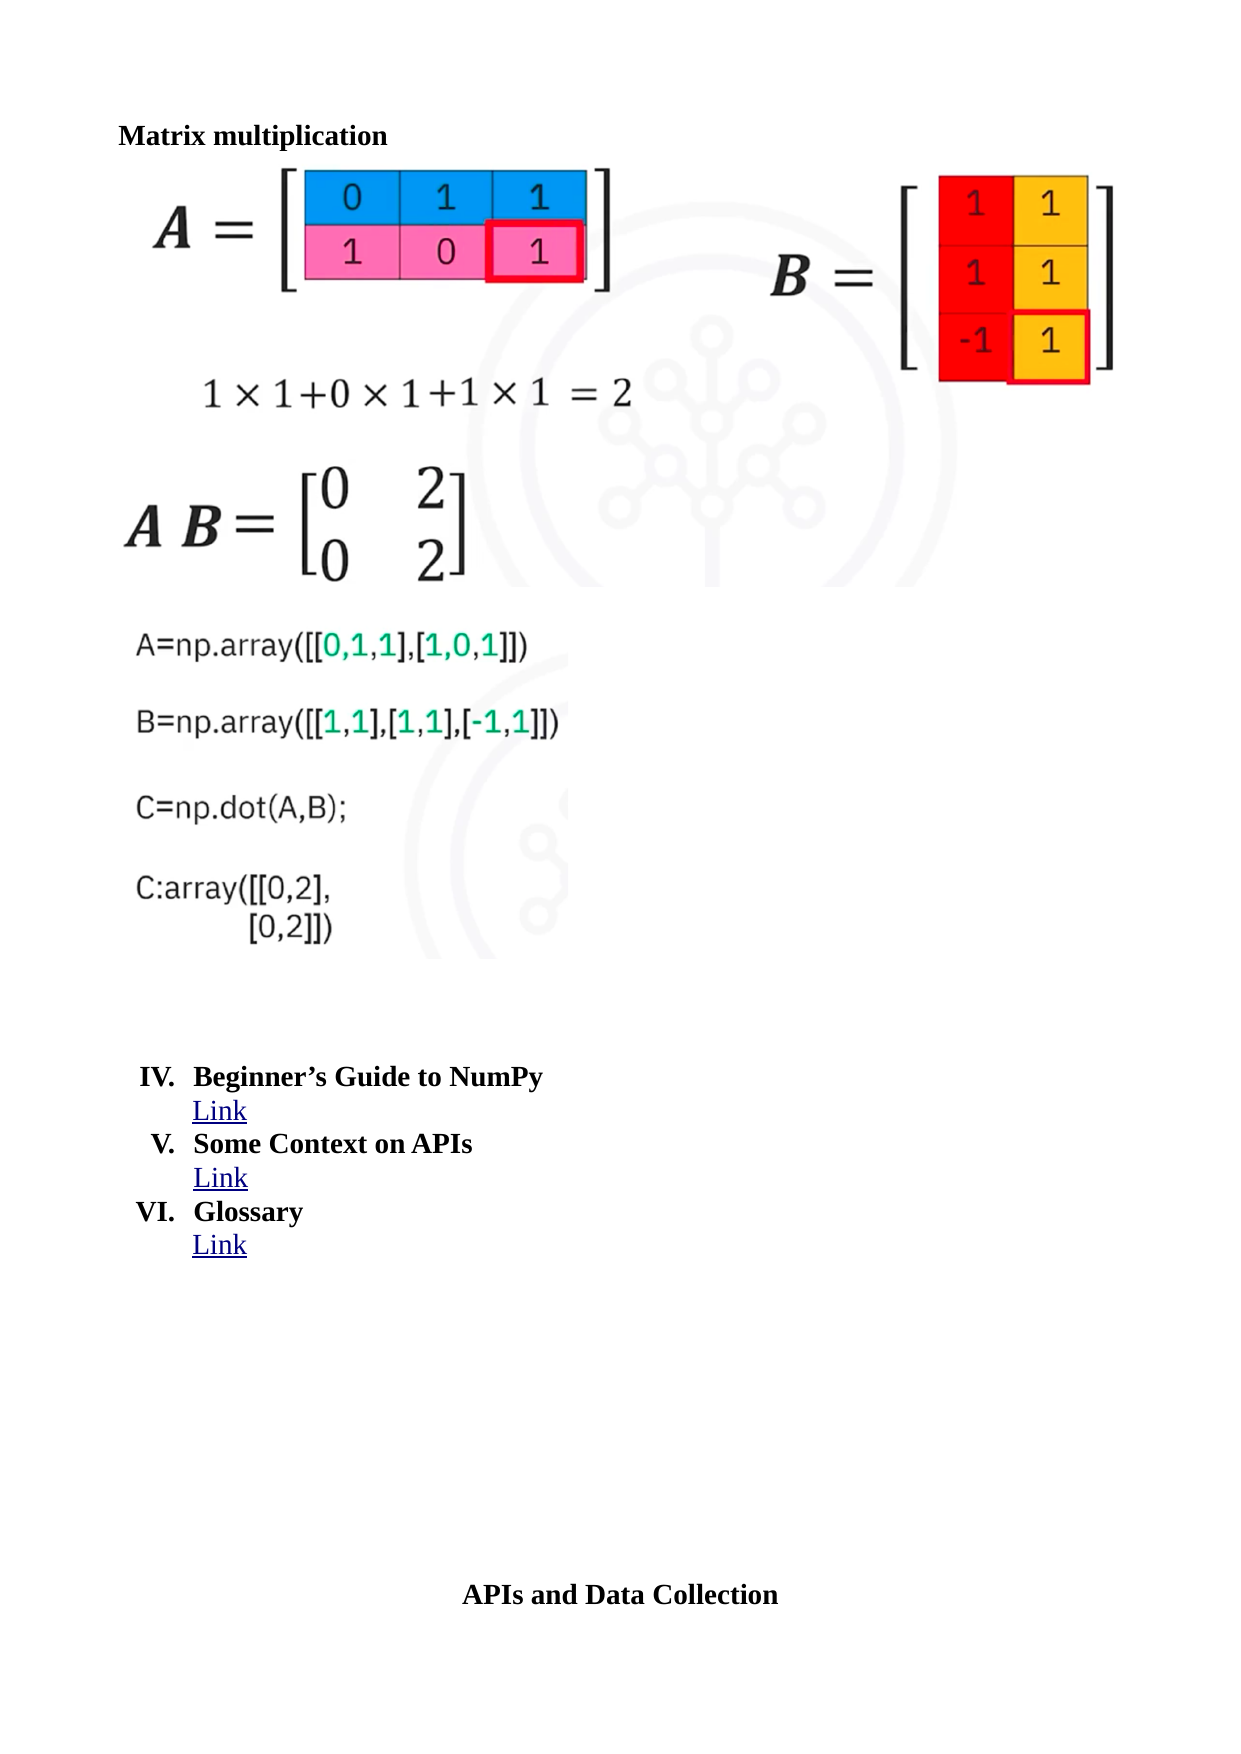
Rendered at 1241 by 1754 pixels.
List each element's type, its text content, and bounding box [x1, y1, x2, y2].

text Matrix multiplication [118, 118, 1122, 151]
picture [118, 620, 569, 959]
list Beginner’s Guide to NumPy [175, 1059, 1122, 1093]
list Some Context on APIs [175, 1127, 1122, 1160]
list Glossary [175, 1194, 1122, 1227]
list Link [175, 1160, 1122, 1194]
text Link [118, 1227, 1122, 1261]
text APIs and Data Collection [118, 1577, 1122, 1611]
text Link [118, 1093, 1122, 1127]
picture [118, 151, 1123, 587]
